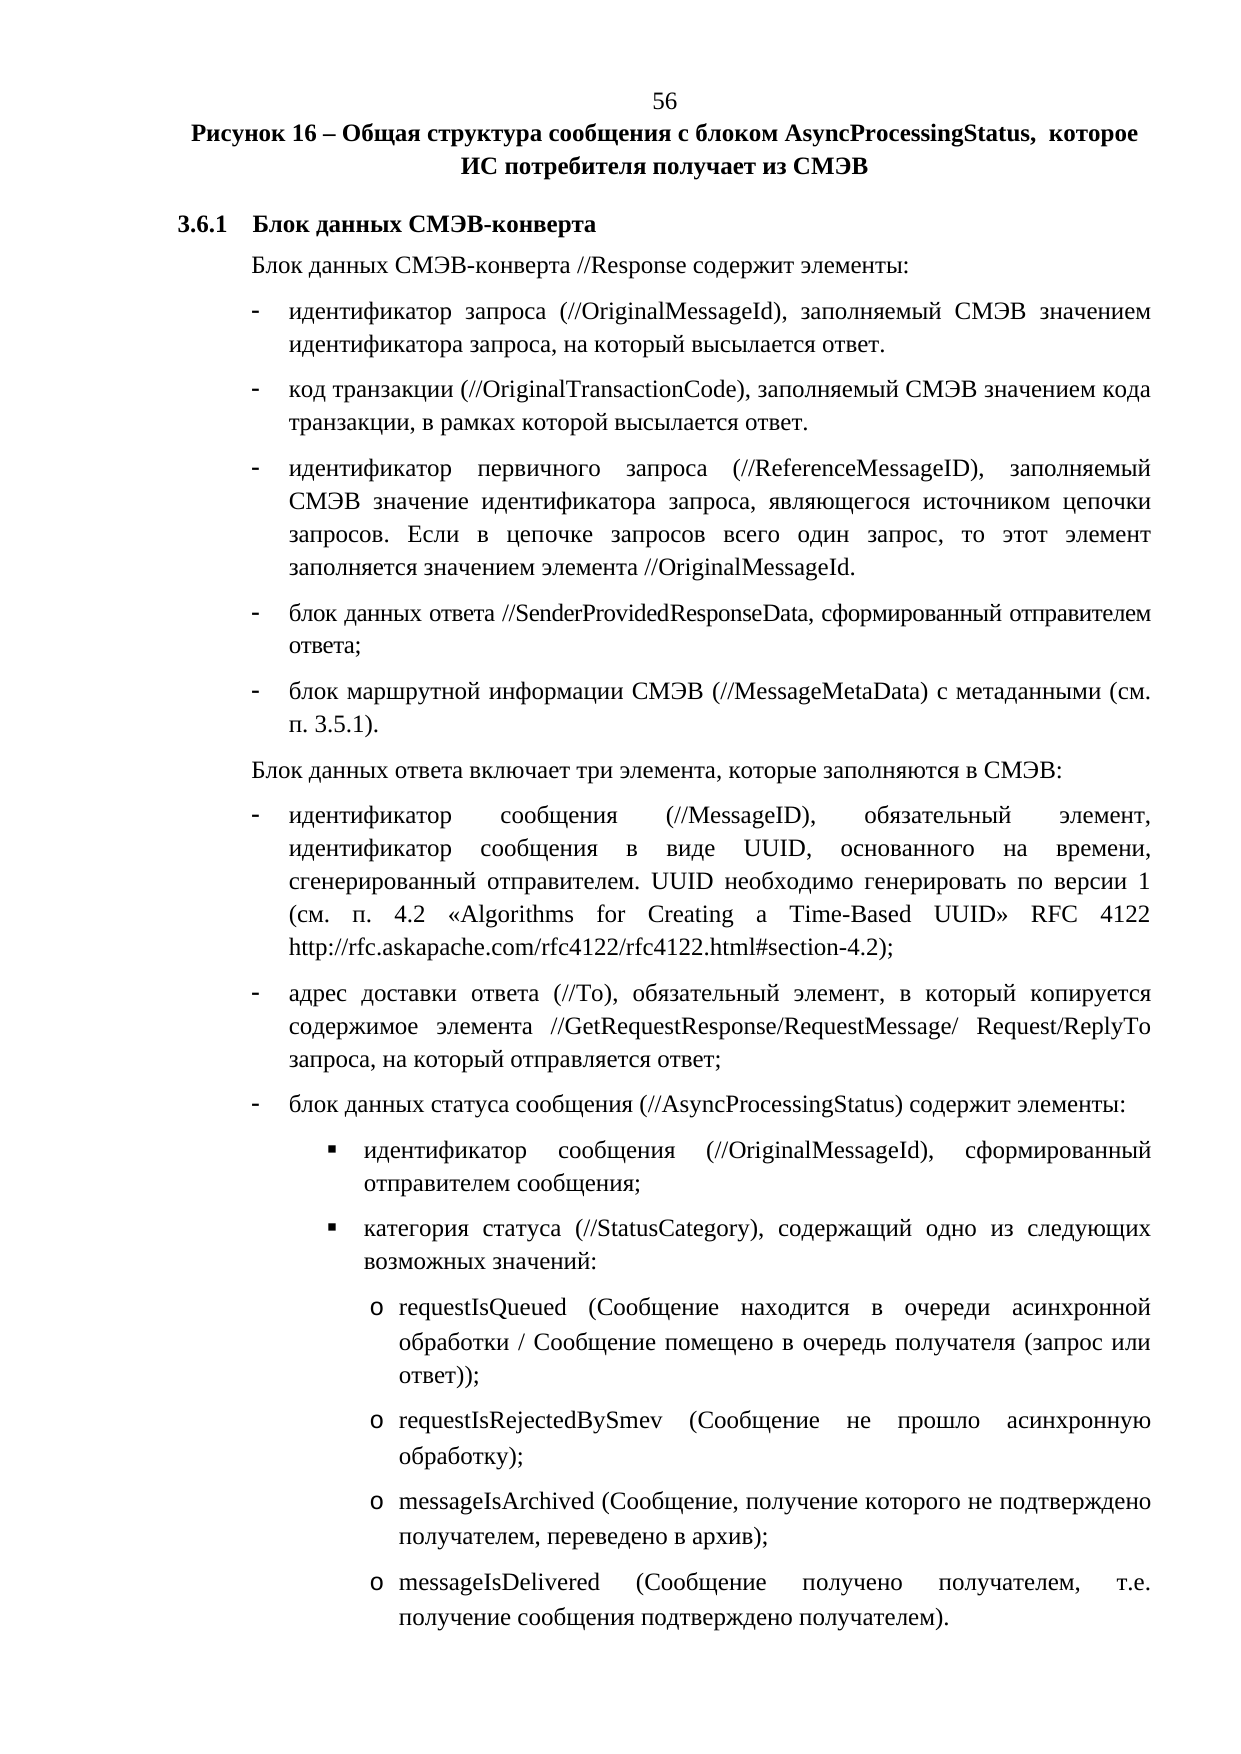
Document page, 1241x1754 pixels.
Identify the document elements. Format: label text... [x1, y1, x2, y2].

list категория статуса (//StatusCategory), содержащий одно из следующих возможных значений: [326, 1213, 1152, 1275]
list идентификатор запроса (//OriginalMessageId), заполняемый СМЭВ значением идентификатора запроса, на который высылается ответ. [251, 296, 1152, 358]
list идентификатор первичного запроса (//ReferenceMessageID), заполняемый СМЭВ значение идентификатора запроса, являющегося источником цепочки запросов. Если в цепочке запросов всего один запрос, то этот элемент заполняется значением элемента //OriginalMessageId. [251, 453, 1152, 581]
list блок данных статуса сообщения (//AsyncProcessingStatus) содержит элементы: [251, 1089, 1152, 1118]
list messageIsArchived (Сообщение, получение которого не подтверждено получателем, переведено в архив); [369, 1486, 1152, 1550]
list requestIsQueued (Сообщение находится в очереди асинхронной обработки / Сообщение помещено в очередь получателя (запрос или ответ)); [369, 1292, 1152, 1389]
list код транзакции (//OriginalTransactionCode), заполняемый СМЭВ значением кода транзакции, в рамках которой высылается ответ. [251, 374, 1152, 436]
list Рисунок 16 – Общая структура сообщения с блоком AsyncProcessingStatus, которое ИС потребителя получает из СМЭВ [177, 118, 1152, 180]
list requestIsRejectedBySmev (Сообщение не прошло асинхронную обработку); [369, 1406, 1152, 1469]
list messageIsDelivered (Сообщение получено получателем, т.е. получение сообщения подтверждено получателем). [369, 1567, 1152, 1631]
text Блок данных СМЭВ-конверта //Response содержит элементы: [177, 250, 1152, 279]
list блок маршрутной информации СМЭВ (//MessageMetaData) с метаданными (см. п. 3.5.1). [251, 676, 1152, 738]
list идентификатор сообщения (//OriginalMessageId), сформированный отправителем сообщения; [326, 1135, 1152, 1197]
list адрес доставки ответа (//To), обязательный элемент, в который копируется содержимое элемента //GetRequestResponse/RequestMessage/ Request/ReplyTo запроса, на который отправляется ответ; [251, 978, 1152, 1073]
list идентификатор сообщения (//MessageID), обязательный элемент, идентификатор сообщения в виде UUID, основанного на времени, сгенерированный отправителем. UUID необходимо генерировать по версии 1 (см. п. 4.2 «Algorithms for Creating a Time-Based UUID» RFC 4122 http://rfc.askapache.com/rfc4122/rfc4122.html#section-4.2); [251, 800, 1152, 961]
subtitle Блок данных СМЭВ-конверта [177, 209, 1152, 238]
text Блок данных ответа включает три элемента, которые заполняются в СМЭВ: [177, 755, 1152, 783]
list блок данных ответа //SenderProvidedResponseData, сформированный отправителем ответа; [251, 598, 1152, 659]
